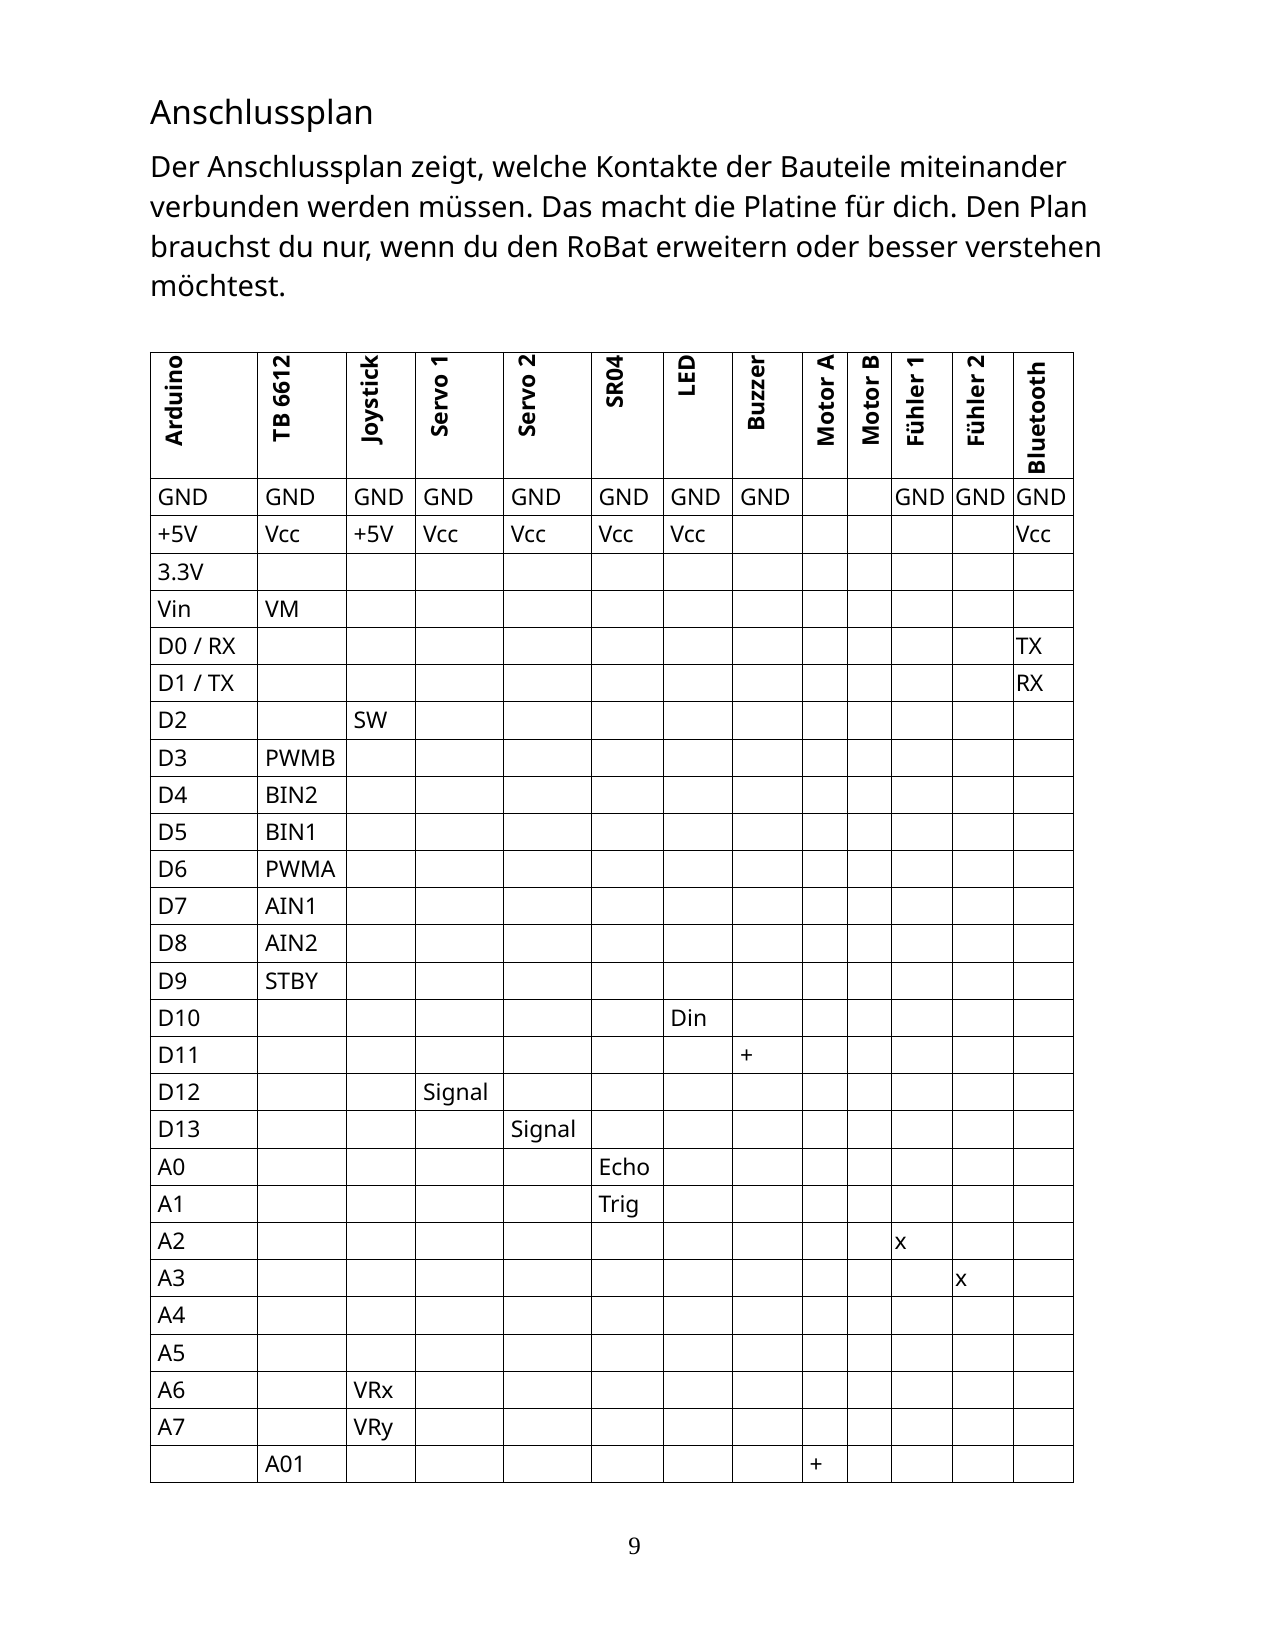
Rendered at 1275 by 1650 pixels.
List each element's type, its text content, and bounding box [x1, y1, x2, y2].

table_cell [803, 888, 847, 924]
table_cell [848, 628, 891, 664]
table_cell [892, 554, 952, 590]
table_cell GND [953, 479, 1013, 515]
table_cell [892, 516, 952, 552]
table_cell A4 [151, 1297, 257, 1333]
table_cell [848, 1074, 891, 1110]
table_cell 3.3V [151, 554, 257, 590]
table_cell [664, 925, 732, 962]
table_cell [803, 702, 847, 738]
table_cell [1014, 1074, 1073, 1110]
table_cell [258, 1372, 346, 1408]
table_cell [416, 777, 503, 813]
table_cell [258, 554, 346, 590]
table_cell [892, 1037, 952, 1073]
table_cell [664, 628, 732, 664]
table_cell [347, 925, 415, 962]
table_cell AIN1 [258, 888, 346, 924]
table_cell [504, 591, 591, 627]
table_cell [803, 1037, 847, 1073]
table_cell [504, 1223, 591, 1259]
table_cell [892, 1149, 952, 1185]
table_cell [258, 1335, 346, 1371]
table_cell [848, 554, 891, 590]
table_cell [733, 814, 802, 850]
table_cell [258, 628, 346, 664]
table_cell [504, 1149, 591, 1185]
table_cell [347, 1186, 415, 1222]
table_cell A2 [151, 1223, 257, 1259]
table_cell [416, 665, 503, 701]
table_cell D6 [151, 851, 257, 887]
table_cell VRx [347, 1372, 415, 1408]
table_cell [592, 1000, 663, 1036]
table_cell [892, 1446, 952, 1482]
table_cell A1 [151, 1186, 257, 1222]
table_cell [953, 740, 1013, 776]
table_cell [151, 1446, 257, 1482]
table_cell [733, 1446, 802, 1482]
table_cell + [803, 1446, 847, 1482]
table_cell [848, 1335, 891, 1371]
text Der Anschlussplan zeigt, welche Kontakte der Bauteile miteinander verbunden werden müssen. Das macht die Platine für dich. Den Plan brauchst du nur, wenn du den RoBat erweitern oder besser verstehen möchtest. [150, 146, 1125, 305]
table_cell [347, 777, 415, 813]
table_cell [504, 925, 591, 962]
table_cell [664, 851, 732, 887]
table_cell [848, 665, 891, 701]
table_cell [416, 963, 503, 999]
table_cell [347, 1037, 415, 1073]
table_cell [347, 628, 415, 664]
table_header Fühler 1 [892, 353, 952, 478]
table_cell [803, 1186, 847, 1222]
table_cell [1014, 814, 1073, 850]
table_cell [953, 702, 1013, 738]
table_cell [664, 1335, 732, 1371]
table_cell [892, 1372, 952, 1408]
table_cell [803, 1074, 847, 1110]
table_cell [592, 1074, 663, 1110]
table_cell PWMB [258, 740, 346, 776]
table_cell GND [347, 479, 415, 515]
table_cell + [733, 1037, 802, 1073]
table_cell Echo [592, 1149, 663, 1185]
table_cell [258, 702, 346, 738]
table_cell [592, 1372, 663, 1408]
table_cell [504, 1335, 591, 1371]
table_cell [733, 516, 802, 552]
table_cell [416, 1000, 503, 1036]
table_cell [347, 1260, 415, 1296]
table_cell [733, 1260, 802, 1296]
table_cell [803, 554, 847, 590]
table_cell [848, 1372, 891, 1408]
table_cell [1014, 740, 1073, 776]
table_cell [258, 1000, 346, 1036]
table_cell D2 [151, 702, 257, 738]
table_cell [953, 851, 1013, 887]
table_cell [504, 554, 591, 590]
table_cell [848, 740, 891, 776]
table_cell [892, 1111, 952, 1147]
table_cell VRy [347, 1409, 415, 1445]
table_cell [848, 851, 891, 887]
table_cell [258, 1111, 346, 1147]
table_cell [1014, 777, 1073, 813]
table_cell [953, 963, 1013, 999]
table_header Servo 2 [504, 353, 591, 478]
table_cell [592, 740, 663, 776]
table_cell [803, 740, 847, 776]
table_cell [664, 888, 732, 924]
table_cell GND [892, 479, 952, 515]
table_cell [592, 851, 663, 887]
table_cell [258, 1297, 346, 1333]
table_cell [347, 554, 415, 590]
table_cell [347, 591, 415, 627]
table_cell D10 [151, 1000, 257, 1036]
table_header Buzzer [733, 353, 802, 478]
table_cell [416, 1037, 503, 1073]
table_cell AIN2 [258, 925, 346, 962]
table_cell [416, 1297, 503, 1333]
table_cell [803, 1335, 847, 1371]
table_cell [1014, 1372, 1073, 1408]
table_cell [416, 628, 503, 664]
table_cell [803, 963, 847, 999]
table_cell [733, 554, 802, 590]
table_cell [504, 777, 591, 813]
table_cell [592, 1260, 663, 1296]
table_cell [803, 479, 847, 515]
table_cell [733, 1074, 802, 1110]
table_cell [416, 851, 503, 887]
table_cell [953, 554, 1013, 590]
table_cell [347, 1149, 415, 1185]
table_cell [504, 1000, 591, 1036]
table_cell [953, 1149, 1013, 1185]
table_cell [848, 1037, 891, 1073]
table_cell [592, 628, 663, 664]
table_cell [664, 1372, 732, 1408]
table_cell A01 [258, 1446, 346, 1482]
table_cell [664, 1260, 732, 1296]
table_cell [1014, 1186, 1073, 1222]
table_cell [416, 925, 503, 962]
table_cell [953, 1074, 1013, 1110]
table_cell [592, 1446, 663, 1482]
table_cell [733, 1186, 802, 1222]
table_header Fühler 2 [953, 353, 1013, 478]
table_cell [848, 963, 891, 999]
table_cell [892, 628, 952, 664]
table_header Motor A [803, 353, 847, 478]
table_cell [892, 591, 952, 627]
table_cell [733, 702, 802, 738]
table_cell Vcc [664, 516, 732, 552]
table_cell Vcc [416, 516, 503, 552]
table_cell [953, 888, 1013, 924]
table_cell [803, 591, 847, 627]
table_cell [664, 1074, 732, 1110]
table_cell [504, 1260, 591, 1296]
table_cell VM [258, 591, 346, 627]
table_cell D5 [151, 814, 257, 850]
table_cell D13 [151, 1111, 257, 1147]
table_cell [416, 554, 503, 590]
table_cell [347, 1223, 415, 1259]
table_cell [733, 888, 802, 924]
table_cell [953, 777, 1013, 813]
table_header Joystick [347, 353, 415, 478]
table_cell [733, 591, 802, 627]
table_cell [953, 665, 1013, 701]
table_cell GND [664, 479, 732, 515]
table_cell [504, 1186, 591, 1222]
table_cell [892, 888, 952, 924]
table_cell [848, 888, 891, 924]
table_cell [892, 851, 952, 887]
table_cell [803, 777, 847, 813]
table_cell [416, 1260, 503, 1296]
table_cell Signal [504, 1111, 591, 1147]
table_cell [953, 516, 1013, 552]
table_cell [347, 1446, 415, 1482]
table_cell [664, 963, 732, 999]
table_cell [416, 591, 503, 627]
table_cell [416, 1409, 503, 1445]
table_cell [1014, 888, 1073, 924]
table_cell [892, 665, 952, 701]
table_cell +5V [151, 516, 257, 552]
table_cell [733, 1000, 802, 1036]
table_cell [892, 1297, 952, 1333]
table_cell [848, 814, 891, 850]
table_cell D9 [151, 963, 257, 999]
table_cell [258, 1074, 346, 1110]
table_cell [892, 1260, 952, 1296]
table_cell [664, 1111, 732, 1147]
table_cell Vcc [504, 516, 591, 552]
table_cell [848, 479, 891, 515]
table_cell [416, 1149, 503, 1185]
table_cell [504, 665, 591, 701]
table_cell [803, 1409, 847, 1445]
table_cell D12 [151, 1074, 257, 1110]
table_cell [1014, 1111, 1073, 1147]
table_cell [664, 702, 732, 738]
table_cell [664, 814, 732, 850]
table_cell [258, 1149, 346, 1185]
table_cell [592, 1037, 663, 1073]
table_cell A5 [151, 1335, 257, 1371]
table_cell x [953, 1260, 1013, 1296]
table_cell [733, 628, 802, 664]
table_cell [733, 1409, 802, 1445]
table_cell [953, 1186, 1013, 1222]
table_cell [347, 1111, 415, 1147]
table_cell [953, 1335, 1013, 1371]
table_cell [347, 1297, 415, 1333]
table_cell PWMA [258, 851, 346, 887]
table_cell [258, 665, 346, 701]
table_cell [1014, 1149, 1073, 1185]
table_cell [892, 777, 952, 813]
table_cell Vin [151, 591, 257, 627]
table_cell [953, 1297, 1013, 1333]
table_cell [504, 1446, 591, 1482]
table_cell [416, 1446, 503, 1482]
table_cell [664, 777, 732, 813]
table_cell BIN2 [258, 777, 346, 813]
table_cell [416, 1372, 503, 1408]
table_cell [733, 740, 802, 776]
table_cell [664, 665, 732, 701]
table_cell [733, 1297, 802, 1333]
table_cell [848, 1111, 891, 1147]
table_cell [258, 1223, 346, 1259]
table_cell D3 [151, 740, 257, 776]
table_cell [803, 1297, 847, 1333]
table_cell GND [733, 479, 802, 515]
table_cell [892, 925, 952, 962]
table_cell [504, 1372, 591, 1408]
table_cell [347, 665, 415, 701]
table_cell [803, 628, 847, 664]
table_cell GND [1014, 479, 1073, 515]
table_header Arduino [151, 353, 257, 478]
table_cell [664, 740, 732, 776]
table_cell [504, 888, 591, 924]
table_cell [504, 814, 591, 850]
table_cell +5V [347, 516, 415, 552]
table_cell [892, 702, 952, 738]
table_cell [664, 1223, 732, 1259]
table_cell [848, 1260, 891, 1296]
table_cell [504, 1037, 591, 1073]
table_cell [592, 814, 663, 850]
table_cell [592, 1335, 663, 1371]
table_cell D7 [151, 888, 257, 924]
table_cell Trig [592, 1186, 663, 1222]
table_cell [504, 963, 591, 999]
table_header Bluetooth [1014, 353, 1073, 478]
table_cell [803, 1149, 847, 1185]
table_cell [848, 516, 891, 552]
table_cell [416, 1335, 503, 1371]
table_cell [258, 1409, 346, 1445]
table_cell [416, 1186, 503, 1222]
table_cell [664, 1297, 732, 1333]
table_cell [416, 1223, 503, 1259]
table_cell [733, 1372, 802, 1408]
table_cell [892, 1074, 952, 1110]
table_cell [592, 925, 663, 962]
table_header Motor B [848, 353, 891, 478]
table_cell [892, 740, 952, 776]
table_cell [892, 1186, 952, 1222]
table_cell [592, 591, 663, 627]
table_cell [848, 702, 891, 738]
table_cell A6 [151, 1372, 257, 1408]
table_cell [664, 1409, 732, 1445]
table_cell [892, 1409, 952, 1445]
table_cell [953, 1223, 1013, 1259]
table_cell GND [151, 479, 257, 515]
table_cell [664, 554, 732, 590]
table_cell [848, 1000, 891, 1036]
table_cell [848, 1186, 891, 1222]
table_cell [848, 1297, 891, 1333]
table_cell [1014, 1000, 1073, 1036]
table_cell A0 [151, 1149, 257, 1185]
table_cell [416, 814, 503, 850]
table_cell [953, 1409, 1013, 1445]
table_cell [592, 1111, 663, 1147]
table_cell A3 [151, 1260, 257, 1296]
table_cell SW [347, 702, 415, 738]
table_cell [803, 925, 847, 962]
table_cell [504, 740, 591, 776]
table_cell D1 / TX [151, 665, 257, 701]
table_cell [733, 851, 802, 887]
table_cell [504, 1074, 591, 1110]
table_cell [504, 851, 591, 887]
table_cell [592, 665, 663, 701]
table_cell [733, 1223, 802, 1259]
table_cell [664, 591, 732, 627]
table_cell [733, 1149, 802, 1185]
table_cell STBY [258, 963, 346, 999]
table_cell [347, 1335, 415, 1371]
table_cell [848, 1149, 891, 1185]
table_cell Vcc [258, 516, 346, 552]
table_cell [953, 1372, 1013, 1408]
table_cell [664, 1149, 732, 1185]
table_cell [664, 1446, 732, 1482]
table_cell [1014, 702, 1073, 738]
table_cell [1014, 1335, 1073, 1371]
table_cell [592, 1409, 663, 1445]
table_cell [592, 1297, 663, 1333]
table_cell D8 [151, 925, 257, 962]
table_cell [1014, 554, 1073, 590]
table_cell [504, 628, 591, 664]
table_cell [892, 814, 952, 850]
table_cell [733, 1335, 802, 1371]
table_cell [892, 963, 952, 999]
table_cell [416, 740, 503, 776]
table_cell Vcc [592, 516, 663, 552]
table_cell RX [1014, 665, 1073, 701]
table_cell [848, 1446, 891, 1482]
table_cell [848, 1409, 891, 1445]
table_cell [1014, 1409, 1073, 1445]
table_cell A7 [151, 1409, 257, 1445]
table_cell [1014, 1446, 1073, 1482]
table_cell [803, 1111, 847, 1147]
table_cell [504, 702, 591, 738]
table_cell [733, 963, 802, 999]
table_cell [953, 814, 1013, 850]
table_cell [953, 628, 1013, 664]
table_cell [347, 851, 415, 887]
table_cell [803, 851, 847, 887]
table_cell [803, 1000, 847, 1036]
table_cell [803, 1372, 847, 1408]
table_cell D0 / RX [151, 628, 257, 664]
table_cell [592, 554, 663, 590]
table_header Servo 1 [416, 353, 503, 478]
table_cell [347, 963, 415, 999]
table_cell D11 [151, 1037, 257, 1073]
table_cell [347, 1000, 415, 1036]
table_cell [848, 1223, 891, 1259]
table_cell GND [592, 479, 663, 515]
table_cell [803, 665, 847, 701]
table_cell [953, 925, 1013, 962]
table_cell [416, 888, 503, 924]
table_cell [504, 1409, 591, 1445]
table_cell [416, 1111, 503, 1147]
table_cell [733, 777, 802, 813]
table_cell GND [504, 479, 591, 515]
table_cell [416, 702, 503, 738]
table_cell [1014, 1037, 1073, 1073]
table_cell [953, 1000, 1013, 1036]
table_cell [258, 1186, 346, 1222]
table_cell TX [1014, 628, 1073, 664]
table_cell [1014, 963, 1073, 999]
table_cell [1014, 925, 1073, 962]
table_cell [953, 1111, 1013, 1147]
table_cell GND [258, 479, 346, 515]
table_cell [592, 1223, 663, 1259]
table_cell BIN1 [258, 814, 346, 850]
table_cell [733, 925, 802, 962]
table_cell [664, 1186, 732, 1222]
table_cell [733, 665, 802, 701]
table_cell Signal [416, 1074, 503, 1110]
table_cell [803, 814, 847, 850]
table_cell Vcc [1014, 516, 1073, 552]
table_cell [592, 888, 663, 924]
table_cell D4 [151, 777, 257, 813]
table_cell [803, 1223, 847, 1259]
table_cell [347, 888, 415, 924]
table_cell [733, 1111, 802, 1147]
table_cell [848, 777, 891, 813]
table_cell [953, 591, 1013, 627]
table_cell [347, 740, 415, 776]
table_cell [892, 1000, 952, 1036]
table_cell [592, 963, 663, 999]
table_cell [803, 516, 847, 552]
table_cell [1014, 1223, 1073, 1259]
table_header SR04 [592, 353, 663, 478]
table_cell [1014, 851, 1073, 887]
table_header LED [664, 353, 732, 478]
table_cell [347, 1074, 415, 1110]
table_cell [664, 1037, 732, 1073]
table_cell [848, 925, 891, 962]
table_cell [592, 702, 663, 738]
table_cell Din [664, 1000, 732, 1036]
table_cell [592, 777, 663, 813]
table_cell [1014, 591, 1073, 627]
table_cell [1014, 1297, 1073, 1333]
table_cell [892, 1335, 952, 1371]
table_cell [953, 1037, 1013, 1073]
table_cell [953, 1446, 1013, 1482]
table_header TB 6612 [258, 353, 346, 478]
table_cell GND [416, 479, 503, 515]
subtitle Anschlussplan [150, 88, 1125, 134]
table_cell [347, 814, 415, 850]
table_cell [504, 1297, 591, 1333]
table_cell [803, 1260, 847, 1296]
table_cell [848, 591, 891, 627]
table_cell [1014, 1260, 1073, 1296]
table_cell x [892, 1223, 952, 1259]
table_cell [258, 1260, 346, 1296]
table_cell [258, 1037, 346, 1073]
